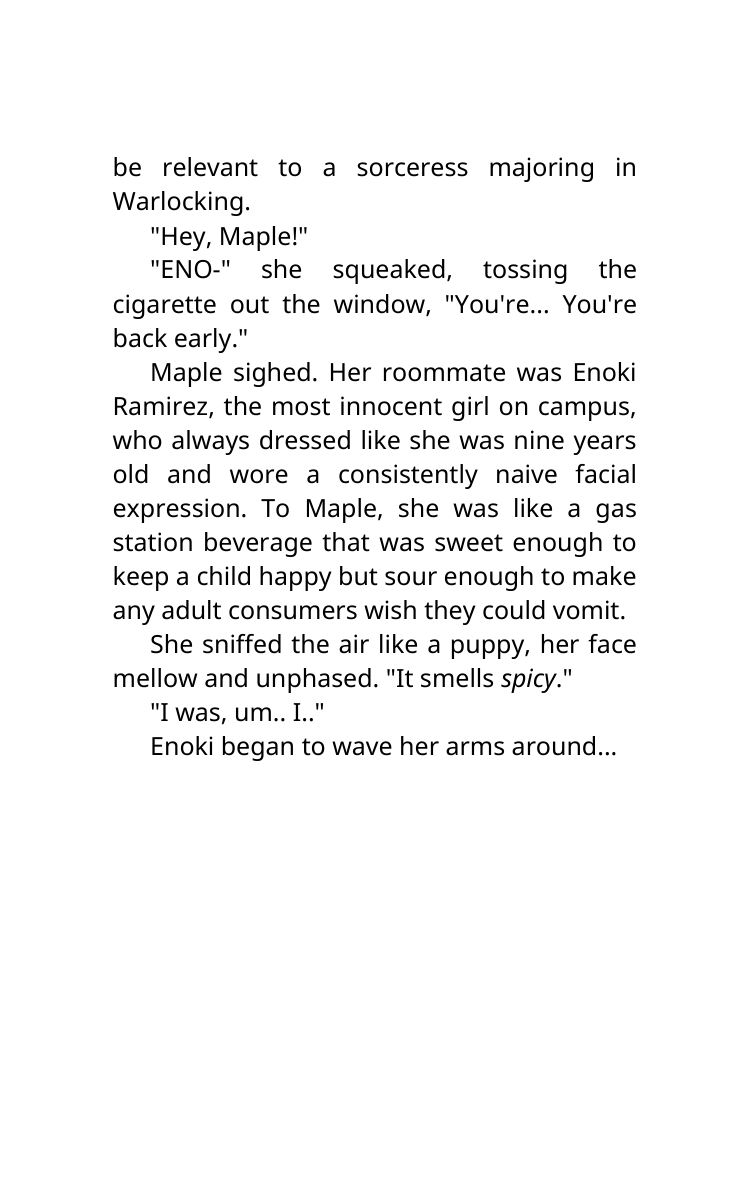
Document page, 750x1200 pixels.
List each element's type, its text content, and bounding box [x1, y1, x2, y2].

text "I was, um.. I.." [112, 695, 637, 729]
text Enoki began to wave her arms around... [112, 729, 637, 763]
text "ENO-" she squeaked, tossing the cigarette out the window, "You're... You're back early." [112, 252, 637, 354]
text be relevant to a sorceress majoring in Warlocking. [112, 150, 637, 218]
text Maple sighed. Her roommate was Enoki Ramirez, the most innocent girl on campus, who always dressed like she was nine years old and wore a consistently naive facial expression. To Maple, she was like a gas station beverage that was sweet enough to keep a child happy but sour enough to make any adult consumers wish they could vomit. [112, 354, 637, 627]
text She sniffed the air like a puppy, her face mellow and unphased. "It smells spicy." [112, 627, 637, 695]
text "Hey, Maple!" [112, 218, 637, 252]
